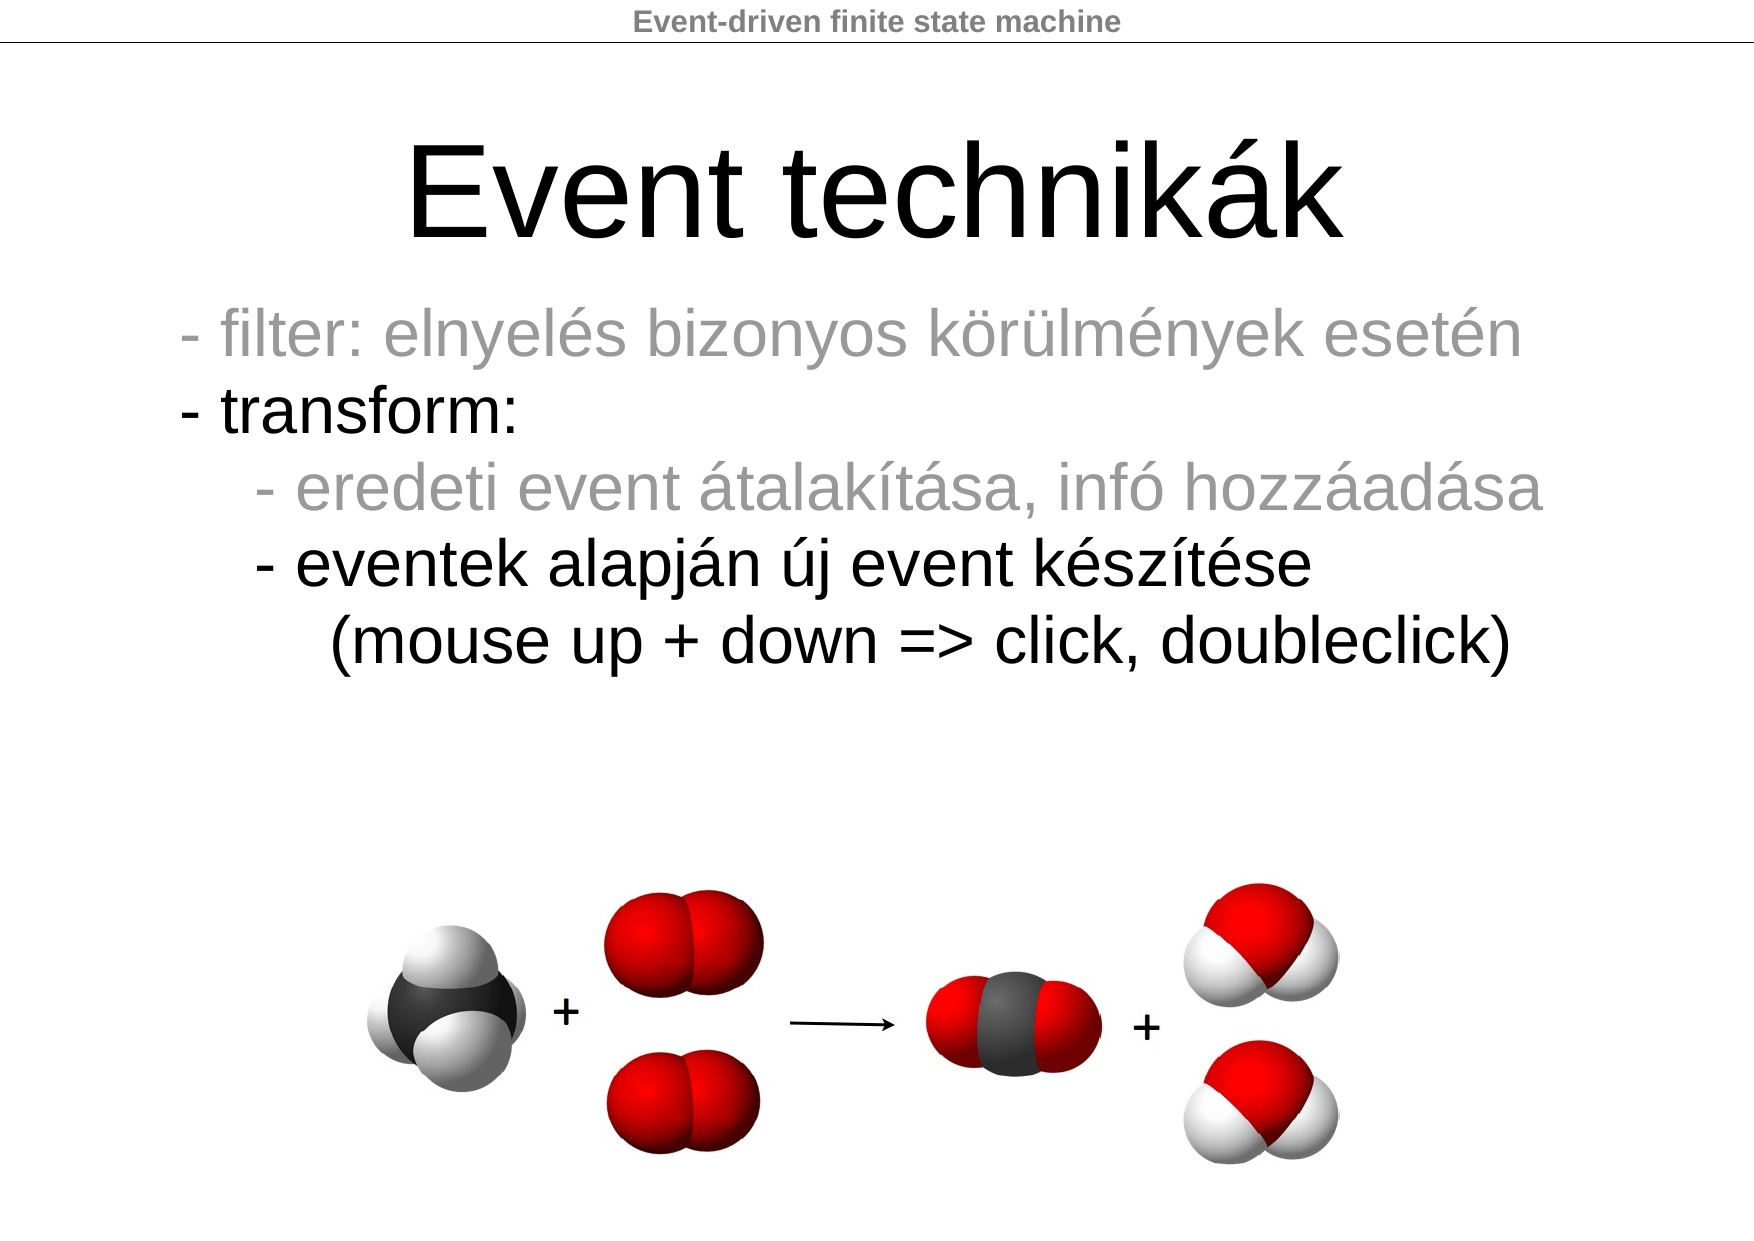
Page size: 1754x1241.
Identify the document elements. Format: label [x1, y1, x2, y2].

picture [344, 855, 1379, 1202]
